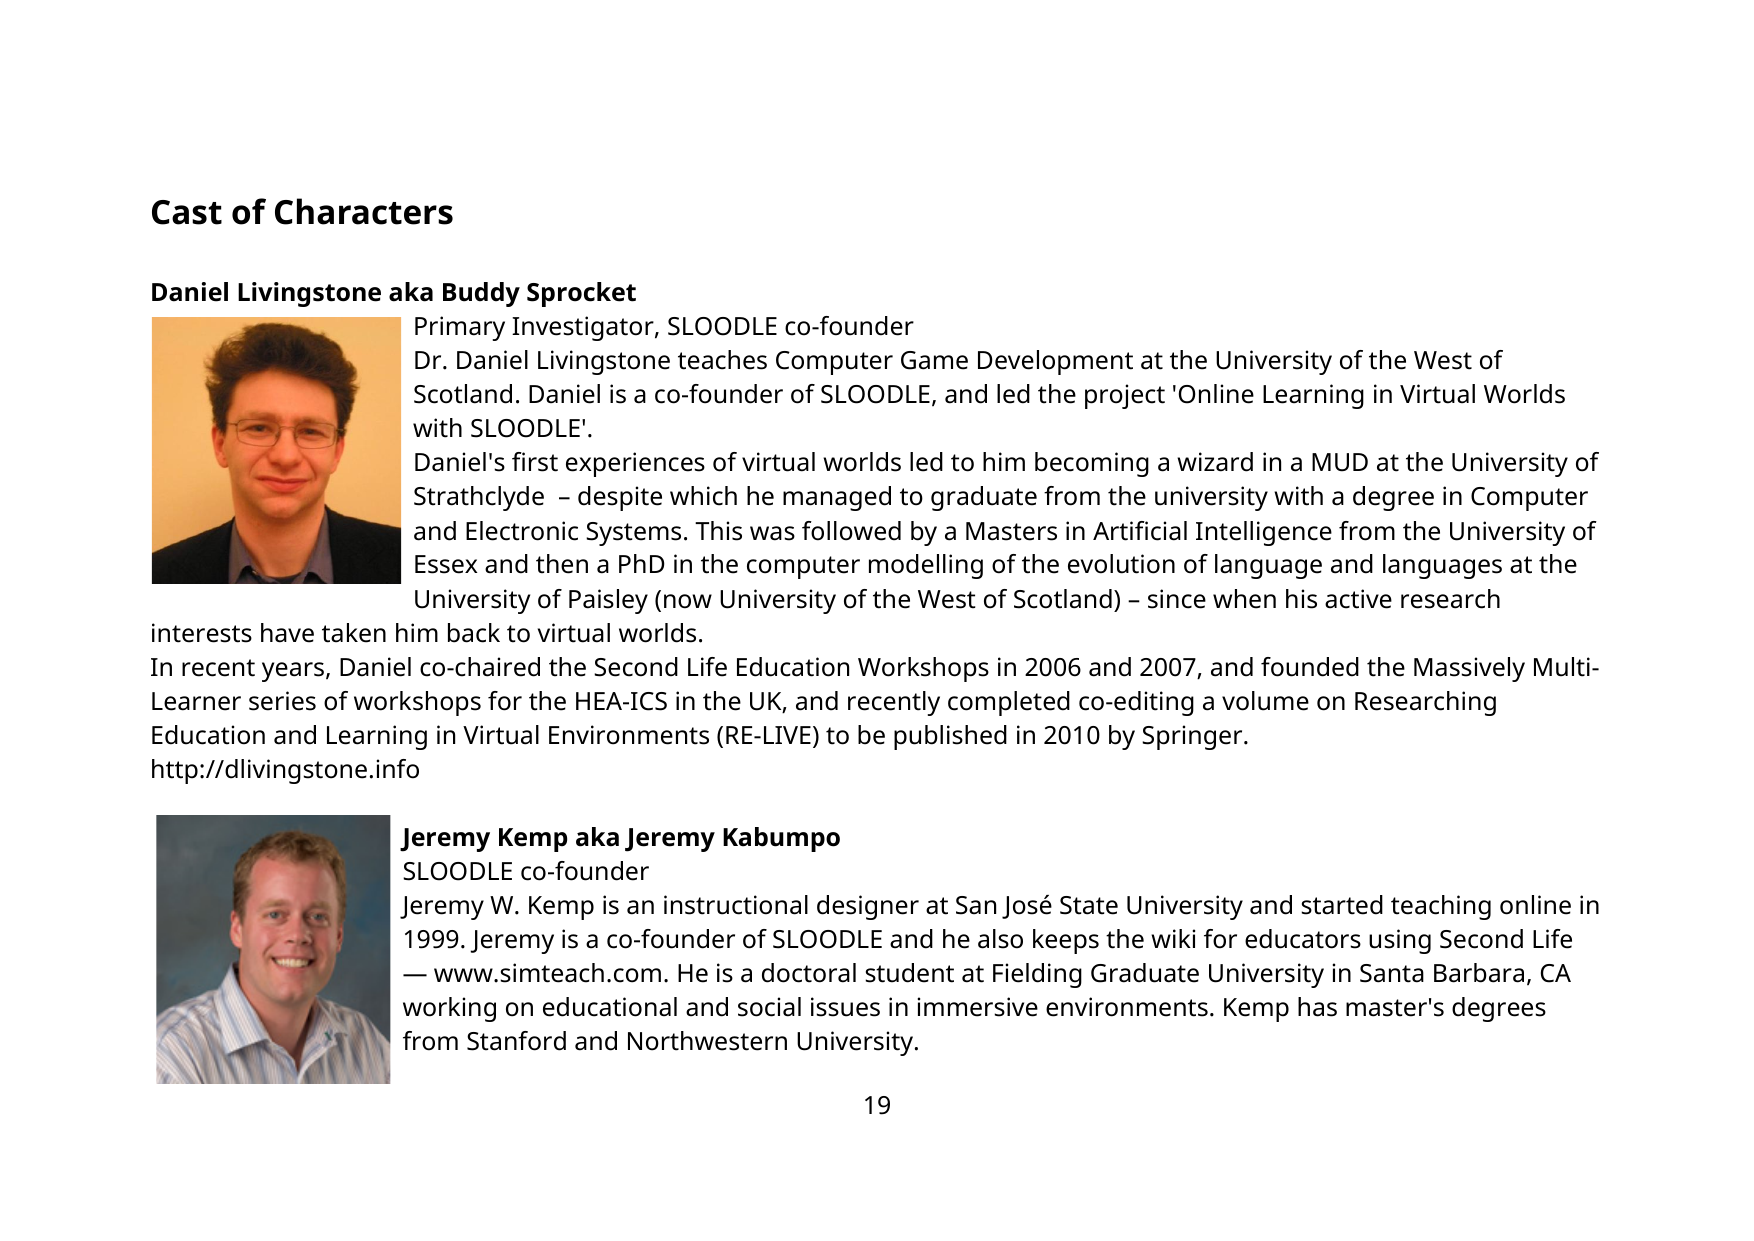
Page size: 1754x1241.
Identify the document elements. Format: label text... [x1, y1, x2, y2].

text Dr. Daniel Livingstone teaches Computer Game Development at the University of the West of Scotland. Daniel is a co-founder of SLOODLE, and led the project 'Online Learning in Virtual Worlds with SLOODLE'. Daniel's first experiences of virtual worlds led to him becoming a wizard in a MUD at the University of Strathclyde – despite which he managed to graduate from the university with a degree in Computer and Electronic Systems. This was followed by a Masters in Artificial Intelligence from the University of Essex and then a PhD in the computer modelling of the evolution of language and languages at the University of Paisley (now University of the West of Scotland) – since when his active research interests have taken him back to virtual worlds. [150, 343, 1604, 649]
text http://dlivingstone.info [150, 752, 1604, 786]
subtitle Cast of Characters [150, 189, 1604, 234]
text In recent years, Daniel co-chaired the Second Life Education Workshops in 2006 and 2007, and founded the Massively Multi-Learner series of workshops for the HEA-ICS in the UK, and recently completed co-editing a volume on Researching Education and Learning in Virtual Environments (RE-LIVE) to be published in 2010 by Springer. [150, 649, 1604, 752]
text Jeremy W. Kemp is an instructional designer at San José State University and started teaching online in 1999. Jeremy is a co-founder of SLOODLE and he also keeps the wiki for educators using Second Life — www.simteach.com. He is a doctoral student at Fielding Graduate University in Santa Barbara, CA working on educational and social issues in immersive environments. Kemp has master's degrees from Stanford and Northwestern University. [391, 888, 1604, 1058]
text Daniel Livingstone aka Buddy Sprocket [150, 275, 1604, 309]
text Jeremy Kemp aka Jeremy Kabumpo [391, 820, 1604, 854]
text Primary Investigator, SLOODLE co-founder [150, 309, 1604, 343]
picture [151, 317, 402, 584]
text SLOODLE co-founder [391, 854, 1604, 888]
picture [156, 815, 391, 1084]
